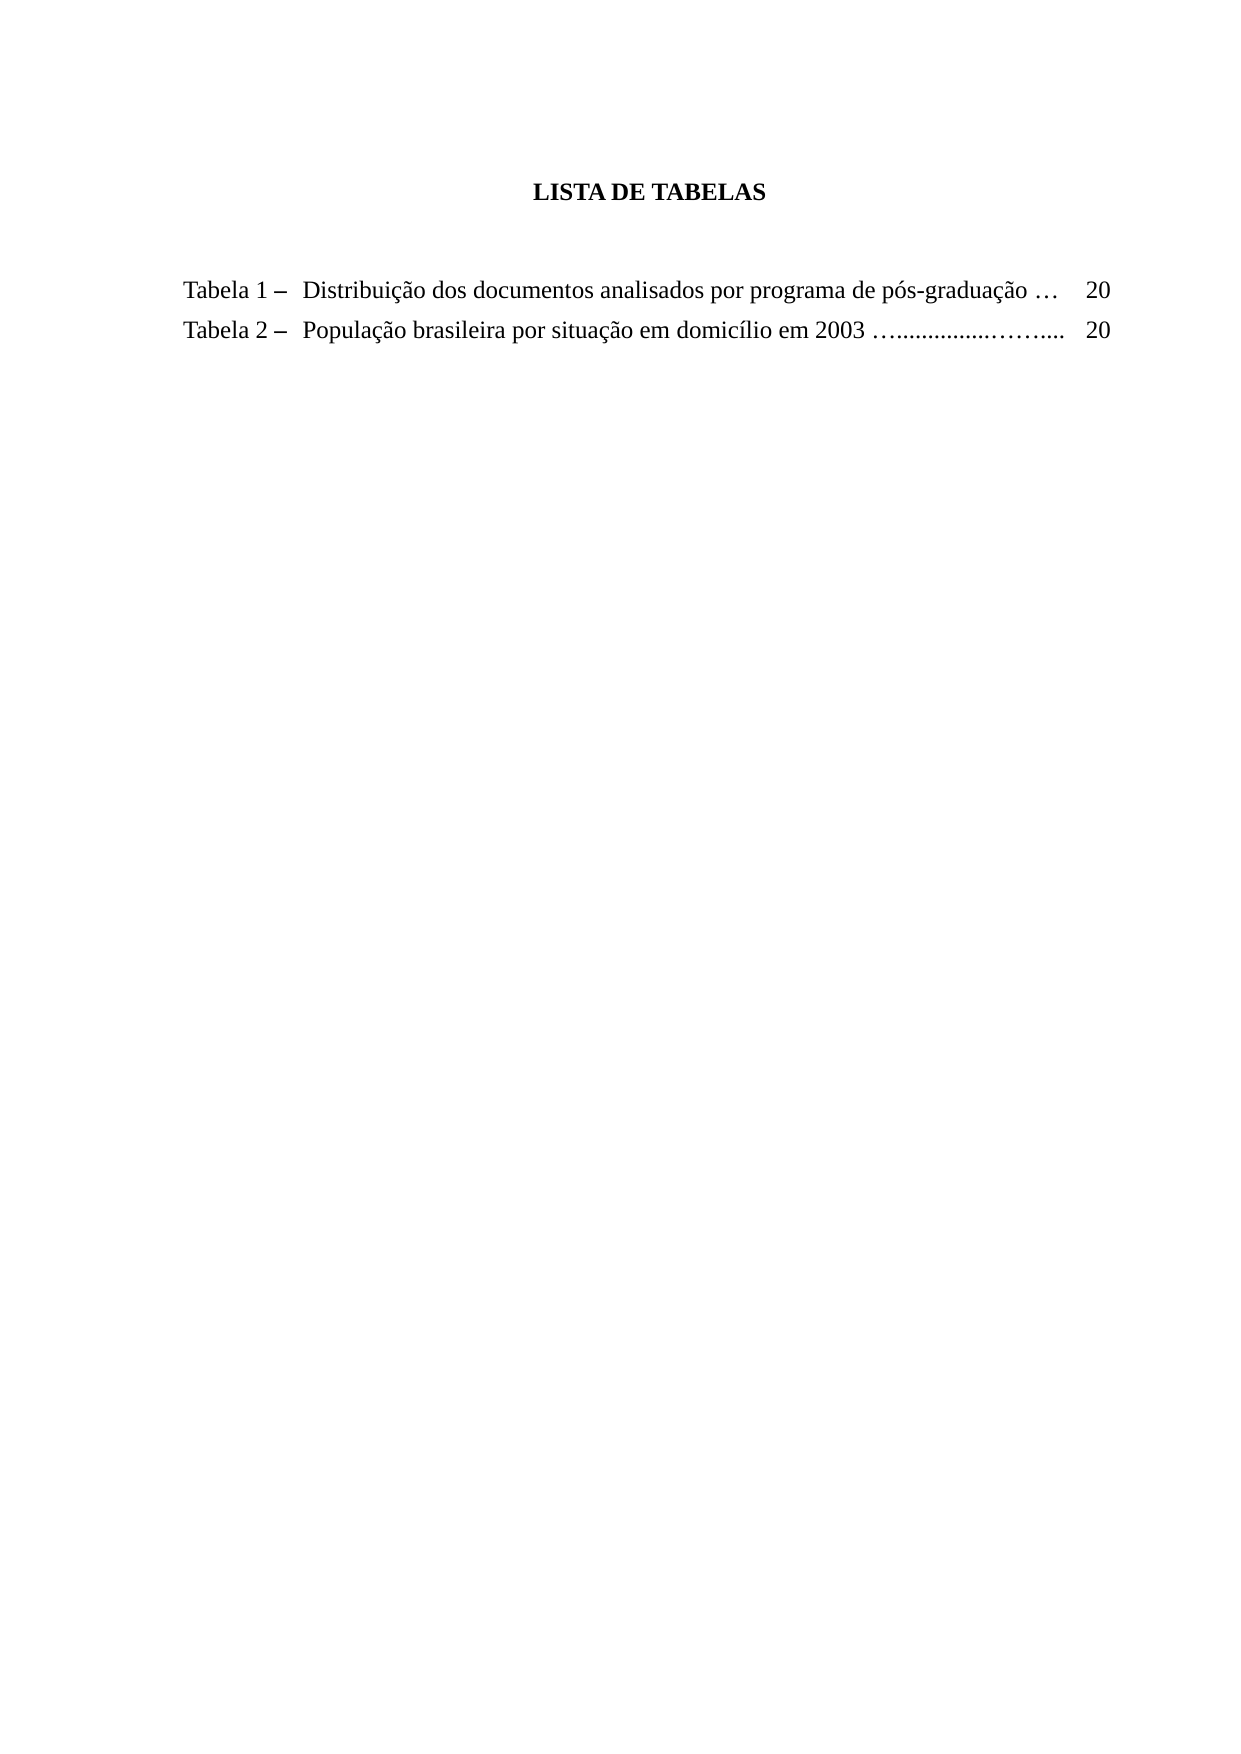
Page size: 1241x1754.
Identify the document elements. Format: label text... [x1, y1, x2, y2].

table_cell População brasileira por situação em domicílio em 2003 …...............…….... [301, 310, 1073, 350]
table_header Tabela 1 – [177, 269, 301, 309]
table_header Distribuição dos documentos analisados por programa de pós-graduação … [301, 269, 1073, 309]
text LISTA DE TABELAS [177, 177, 1122, 206]
table_cell Tabela 2 – [177, 310, 301, 350]
table_header 20 [1074, 269, 1122, 309]
table_cell 20 [1074, 310, 1122, 350]
